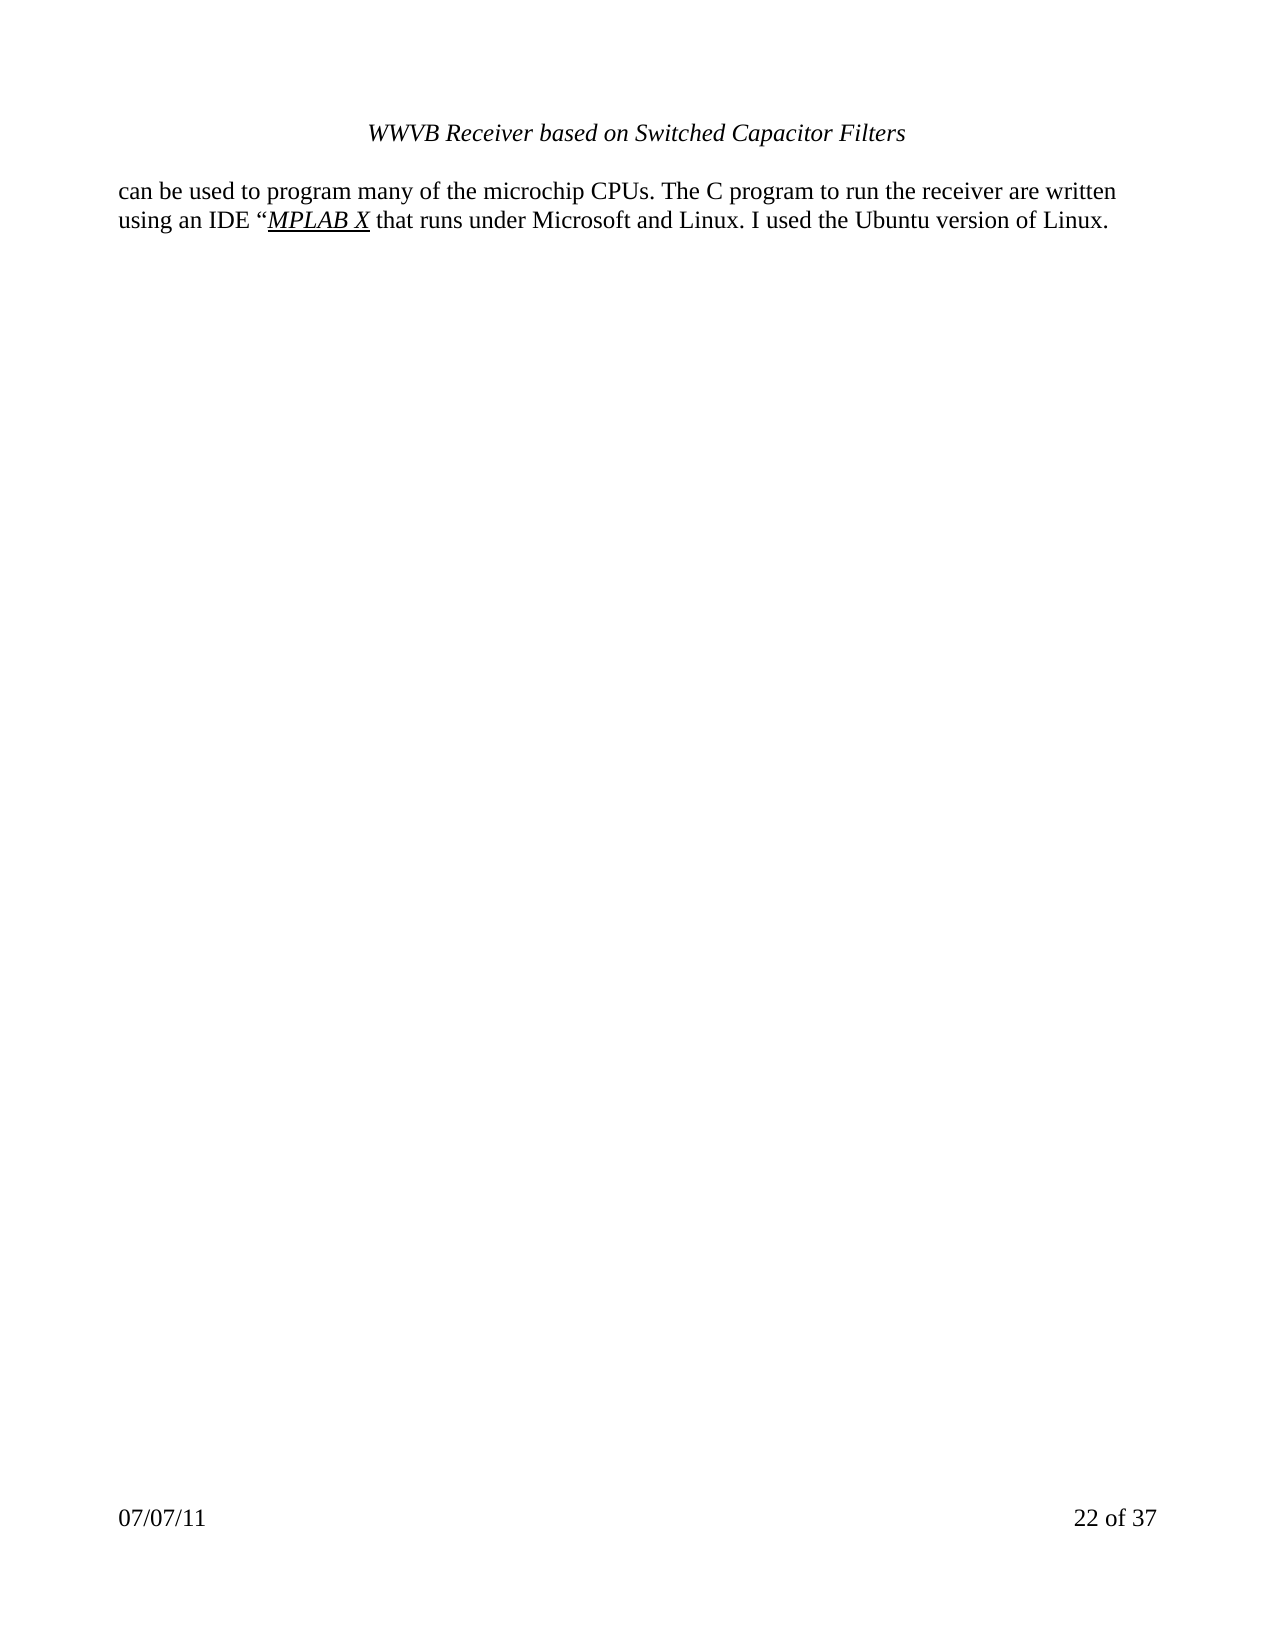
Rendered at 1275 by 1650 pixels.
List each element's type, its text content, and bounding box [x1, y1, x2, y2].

text can be used to program many of the microchip CPUs. The C program to run the receiver are written using an IDE “MPLAB X that runs under Microsoft and Linux. I used the Ubuntu version of Linux. [118, 176, 1157, 234]
